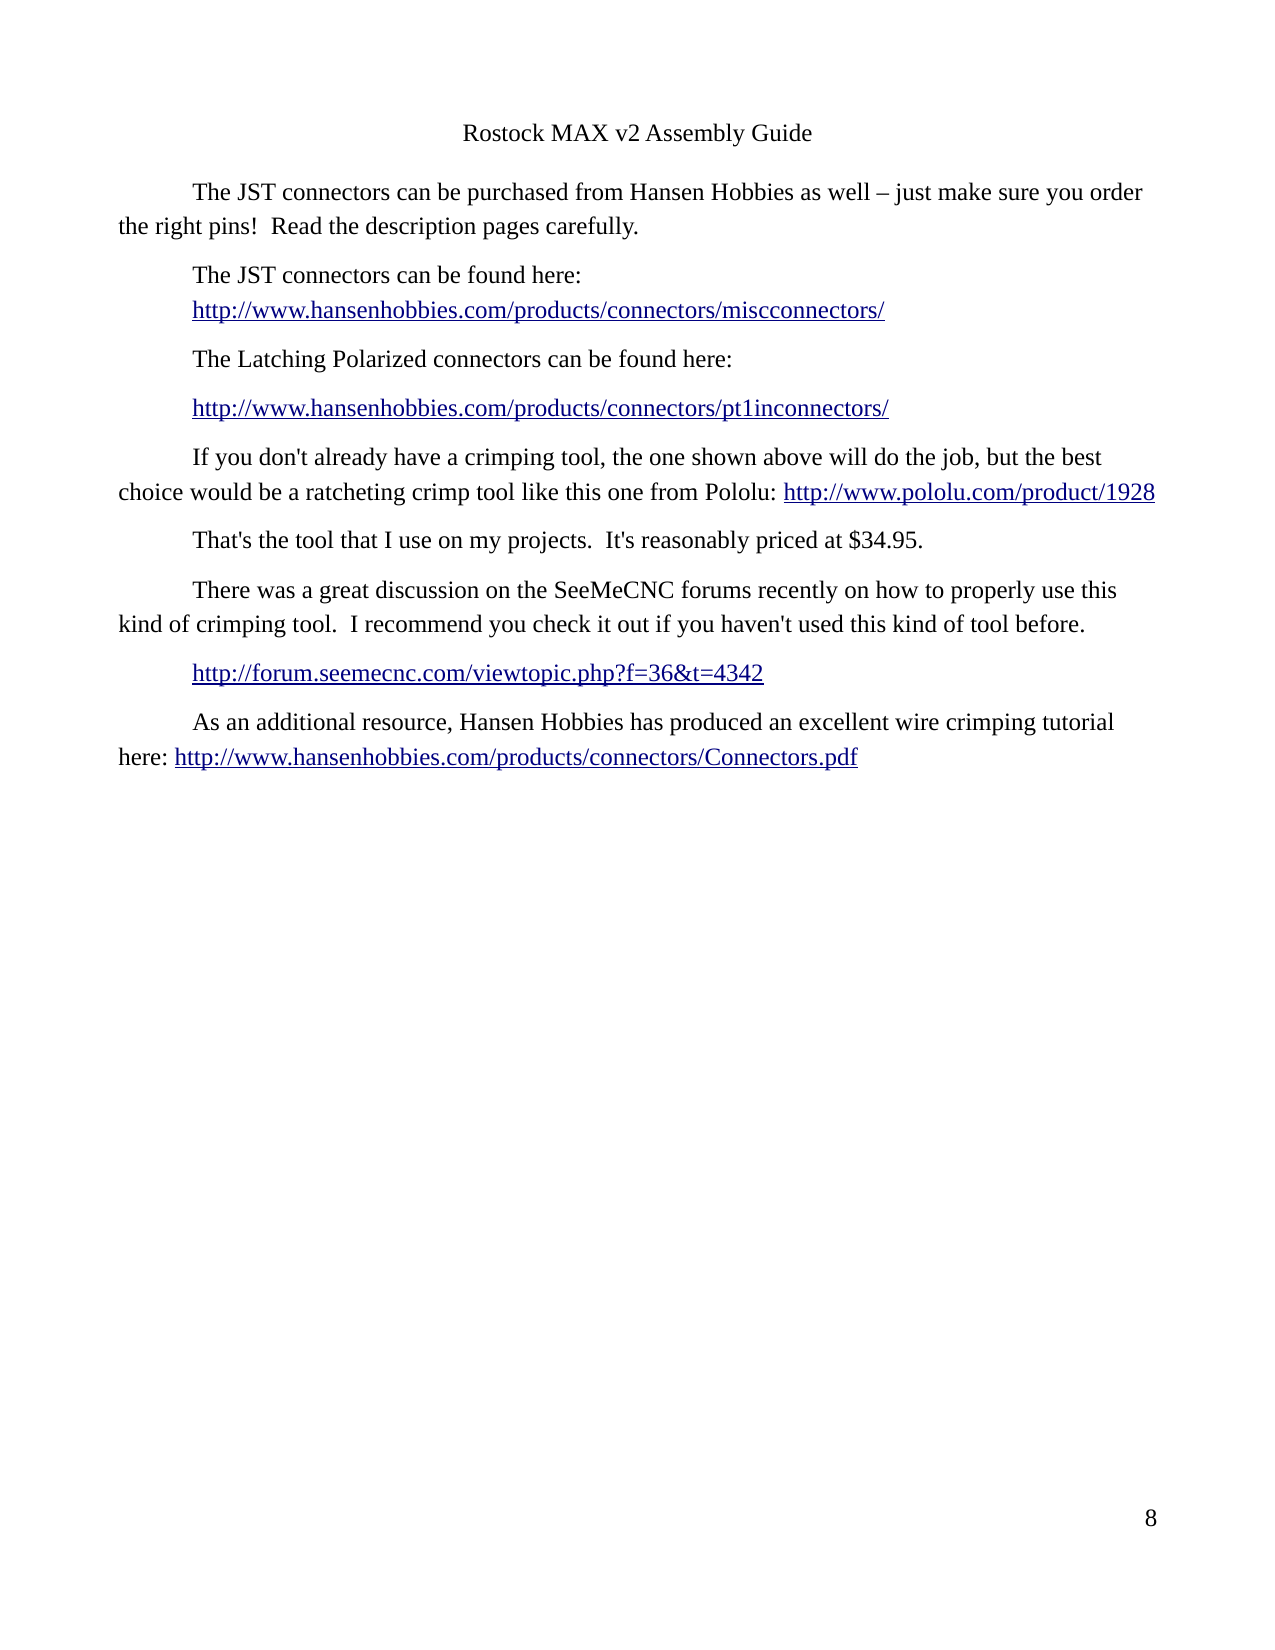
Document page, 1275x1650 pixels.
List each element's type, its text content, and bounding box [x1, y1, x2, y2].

text That's the tool that I use on my projects. It's reasonably priced at $34.95. [118, 526, 1157, 554]
text As an additional resource, Hansen Hobbies has produced an excellent wire crimping tutorial here: http://www.hansenhobbies.com/products/connectors/Connectors.pdf [118, 707, 1157, 771]
text The Latching Polarized connectors can be found here: [118, 344, 1157, 373]
text The JST connectors can be found here: http://www.hansenhobbies.com/products/connectors/miscconnectors/ [118, 260, 1157, 324]
text http://forum.seemecnc.com/viewtopic.php?f=36&t=4342 [118, 658, 1157, 687]
text http://www.hansenhobbies.com/products/connectors/pt1inconnectors/ [118, 393, 1157, 422]
text The JST connectors can be purchased from Hansen Hobbies as well – just make sure you order the right pins! Read the description pages carefully. [118, 177, 1157, 240]
text There was a great discussion on the SeeMeCNC forums recently on how to properly use this kind of crimping tool. I recommend you check it out if you haven't used this kind of tool before. [118, 575, 1157, 638]
text If you don't already have a crimping tool, the one shown above will do the job, but the best choice would be a ratcheting crimp tool like this one from Pololu: http://www.pololu.com/product/1928 [118, 442, 1157, 505]
